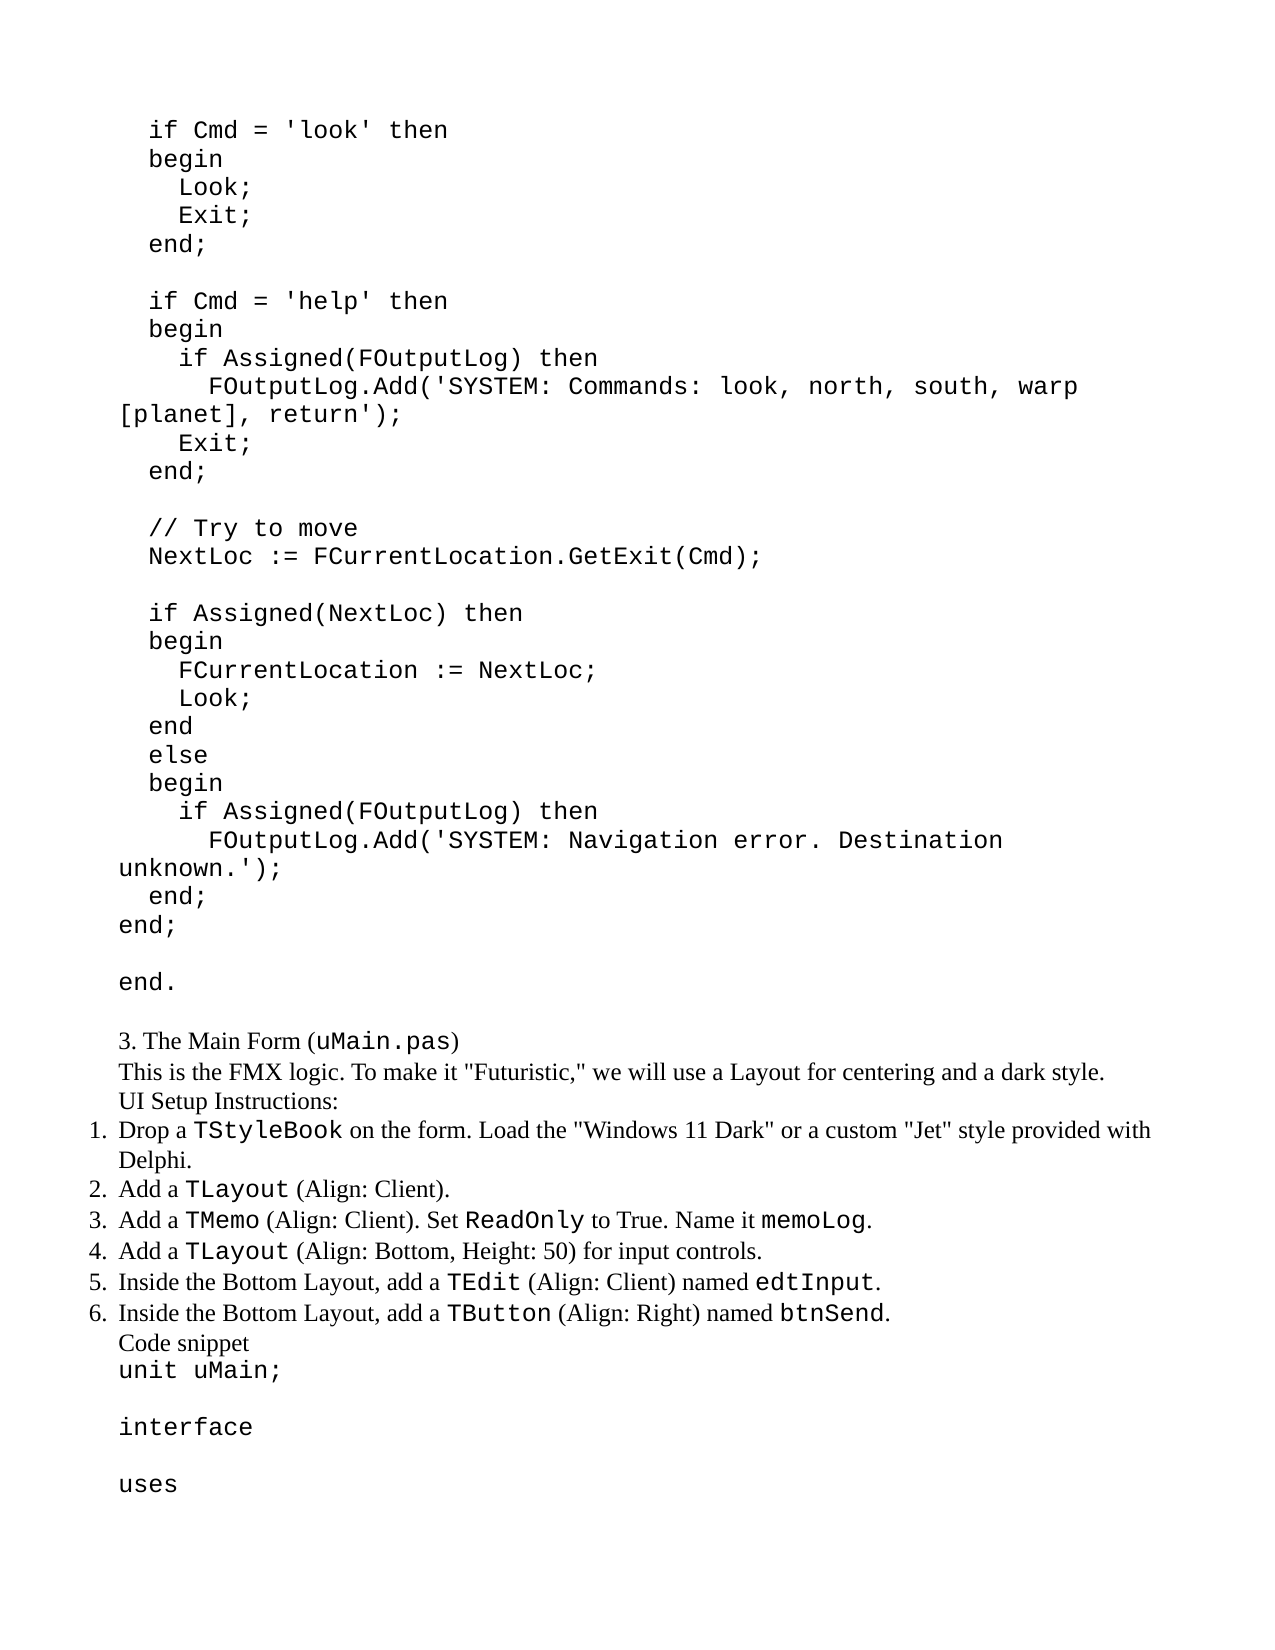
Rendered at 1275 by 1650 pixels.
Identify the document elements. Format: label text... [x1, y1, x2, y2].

text unit uMain; [118, 1357, 1157, 1386]
text if Assigned(FOutputLog) then [118, 345, 1157, 373]
text This is the FMX logic. To make it "Futuristic," we will use a Layout for centering and a dark style. [118, 1057, 1157, 1086]
list Inside the Bottom Layout, add a TButton (Align: Right) named btnSend. [118, 1298, 1157, 1328]
text 3. The Main Form (uMain.pas) [118, 1026, 1157, 1057]
text Look; [118, 686, 1157, 714]
text end; [118, 912, 1157, 941]
text if Cmd = 'look' then [118, 118, 1157, 146]
list Inside the Bottom Layout, add a TEdit (Align: Client) named edtInput. [118, 1267, 1157, 1298]
text FCurrentLocation := NextLoc; [118, 657, 1157, 686]
text begin [118, 317, 1157, 345]
text Exit; [118, 203, 1157, 231]
list Add a TLayout (Align: Client). [118, 1174, 1157, 1205]
text begin [118, 629, 1157, 657]
text else [118, 742, 1157, 771]
list Drop a TStyleBook on the form. Load the "Windows 11 Dark" or a custom "Jet" style provided with Delphi. [118, 1115, 1157, 1174]
text NextLoc := FCurrentLocation.GetExit(Cmd); [118, 544, 1157, 572]
text begin [118, 771, 1157, 799]
text Exit; [118, 430, 1157, 458]
text uses [118, 1471, 1157, 1500]
text end. [118, 969, 1157, 998]
text // Try to move [118, 516, 1157, 544]
text end; [118, 231, 1157, 260]
text FOutputLog.Add('SYSTEM: Commands: look, north, south, warp [planet], return'); [118, 373, 1157, 430]
text if Cmd = 'help' then [118, 288, 1157, 317]
text Code snippet [118, 1328, 1157, 1357]
text interface [118, 1414, 1157, 1443]
text FOutputLog.Add('SYSTEM: Navigation error. Destination unknown.'); [118, 827, 1157, 884]
text end; [118, 458, 1157, 487]
list Add a TLayout (Align: Bottom, Height: 50) for input controls. [118, 1236, 1157, 1267]
text Look; [118, 175, 1157, 203]
text if Assigned(NextLoc) then [118, 601, 1157, 629]
text if Assigned(FOutputLog) then [118, 799, 1157, 827]
list Add a TMemo (Align: Client). Set ReadOnly to True. Name it memoLog. [118, 1205, 1157, 1236]
text UI Setup Instructions: [118, 1086, 1157, 1115]
text end; [118, 884, 1157, 912]
text end [118, 714, 1157, 742]
text begin [118, 146, 1157, 175]
